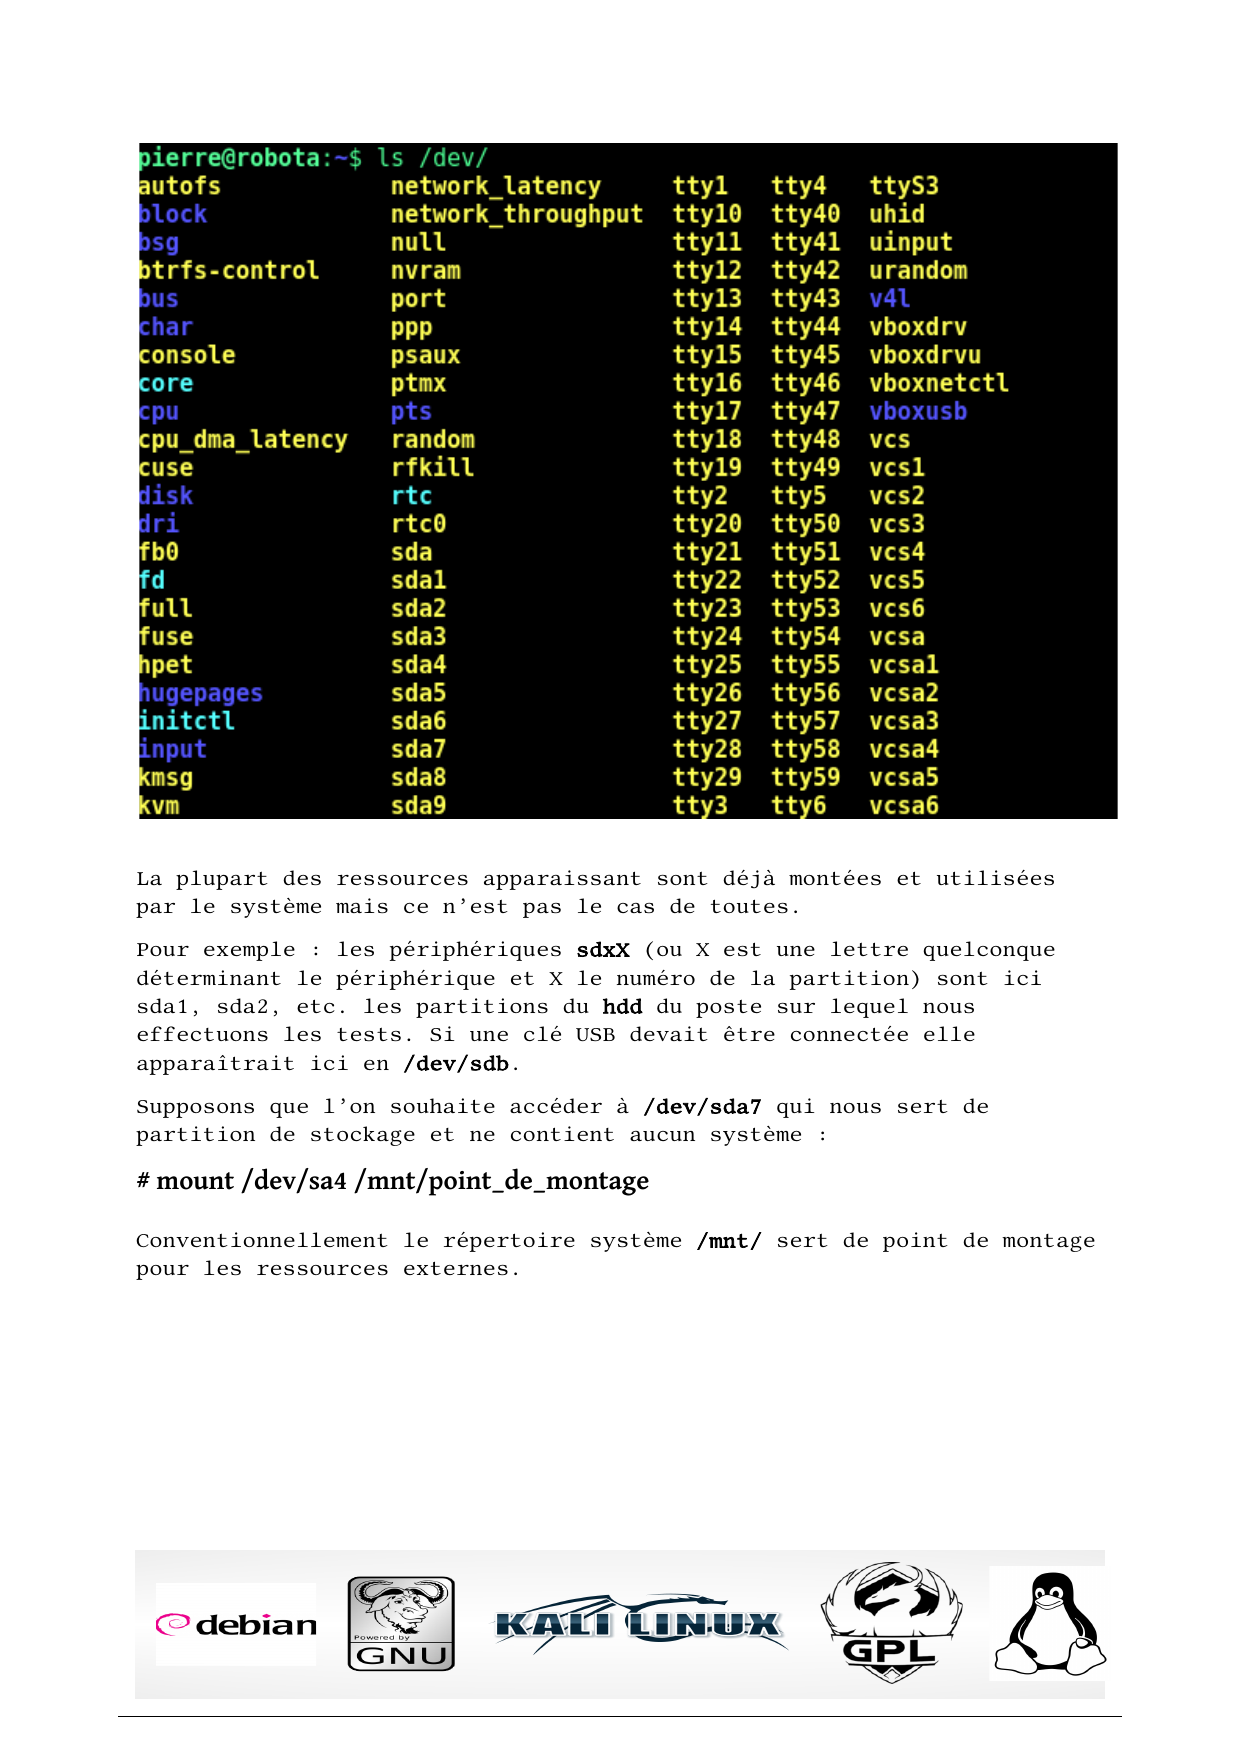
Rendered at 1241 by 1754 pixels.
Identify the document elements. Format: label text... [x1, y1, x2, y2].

text # mount /dev/sa4 /mnt/point_de_montage [136, 1166, 1104, 1197]
text Conventionnellement le répertoire système /mnt/ sert de point de montage pour les ressources externes. [136, 1229, 1104, 1281]
picture [139, 143, 1118, 819]
picture [156, 1583, 317, 1666]
picture [341, 1573, 460, 1674]
picture [476, 1579, 799, 1670]
picture [820, 1562, 963, 1684]
text Pour exemple : les périphériques sdxX (ou X est une lettre quelconque déterminant le périphérique et X le numéro de la partition) sont ici sda1, sda2, etc. les partitions du hdd du poste sur lequel nous effectuons les tests. Si une clé USB devait être connectée elle apparaîtrait ici en /dev/sdb. [136, 938, 1104, 1075]
text La plupart des ressources apparaissant sont déjà montées et utilisées par le système mais ce n’est pas le cas de toutes. [136, 866, 1104, 918]
picture [989, 1566, 1112, 1681]
text Supposons que l’on souhaite accéder à /dev/sda7 qui nous sert de partition de stockage et ne contient aucun système : [136, 1094, 1104, 1147]
